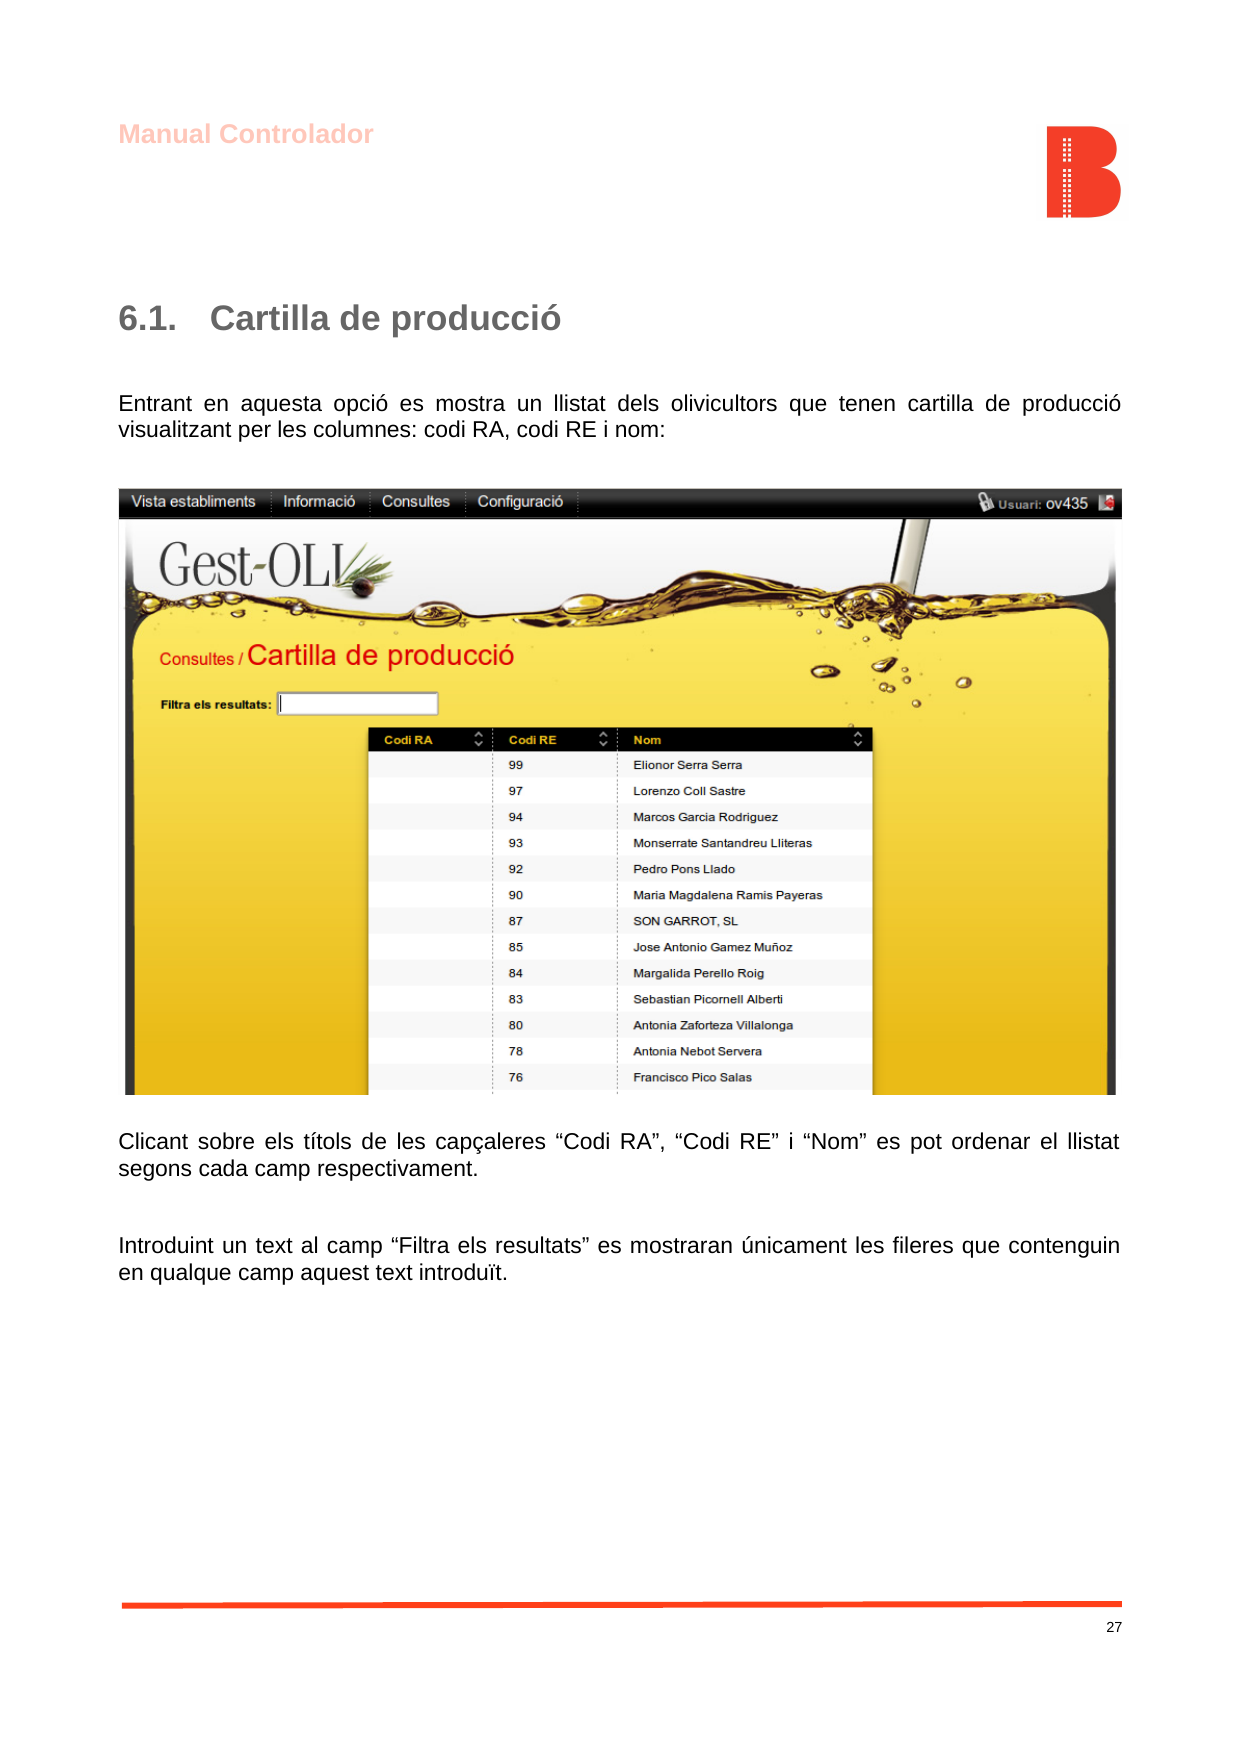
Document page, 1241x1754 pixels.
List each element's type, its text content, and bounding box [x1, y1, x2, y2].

text Introduint un text al camp “Filtra els resultats” es mostraran únicament les fileres que contenguin en qualque camp aquest text introduït. [118, 1232, 1122, 1285]
subtitle Cartilla de producció [118, 298, 1122, 338]
picture [118, 488, 1123, 1095]
text Clicant sobre els títols de les capçaleres “Codi RA”, “Codi RE” i “Nom” es pot ordenar el llistat segons cada camp respectivament. [118, 1128, 1122, 1181]
picture [1036, 124, 1130, 221]
text Entrant en aquesta opció es mostra un llistat dels olivicultors que tenen cartilla de producció visualitzant per les columnes: codi RA, codi RE i nom: [118, 390, 1122, 442]
